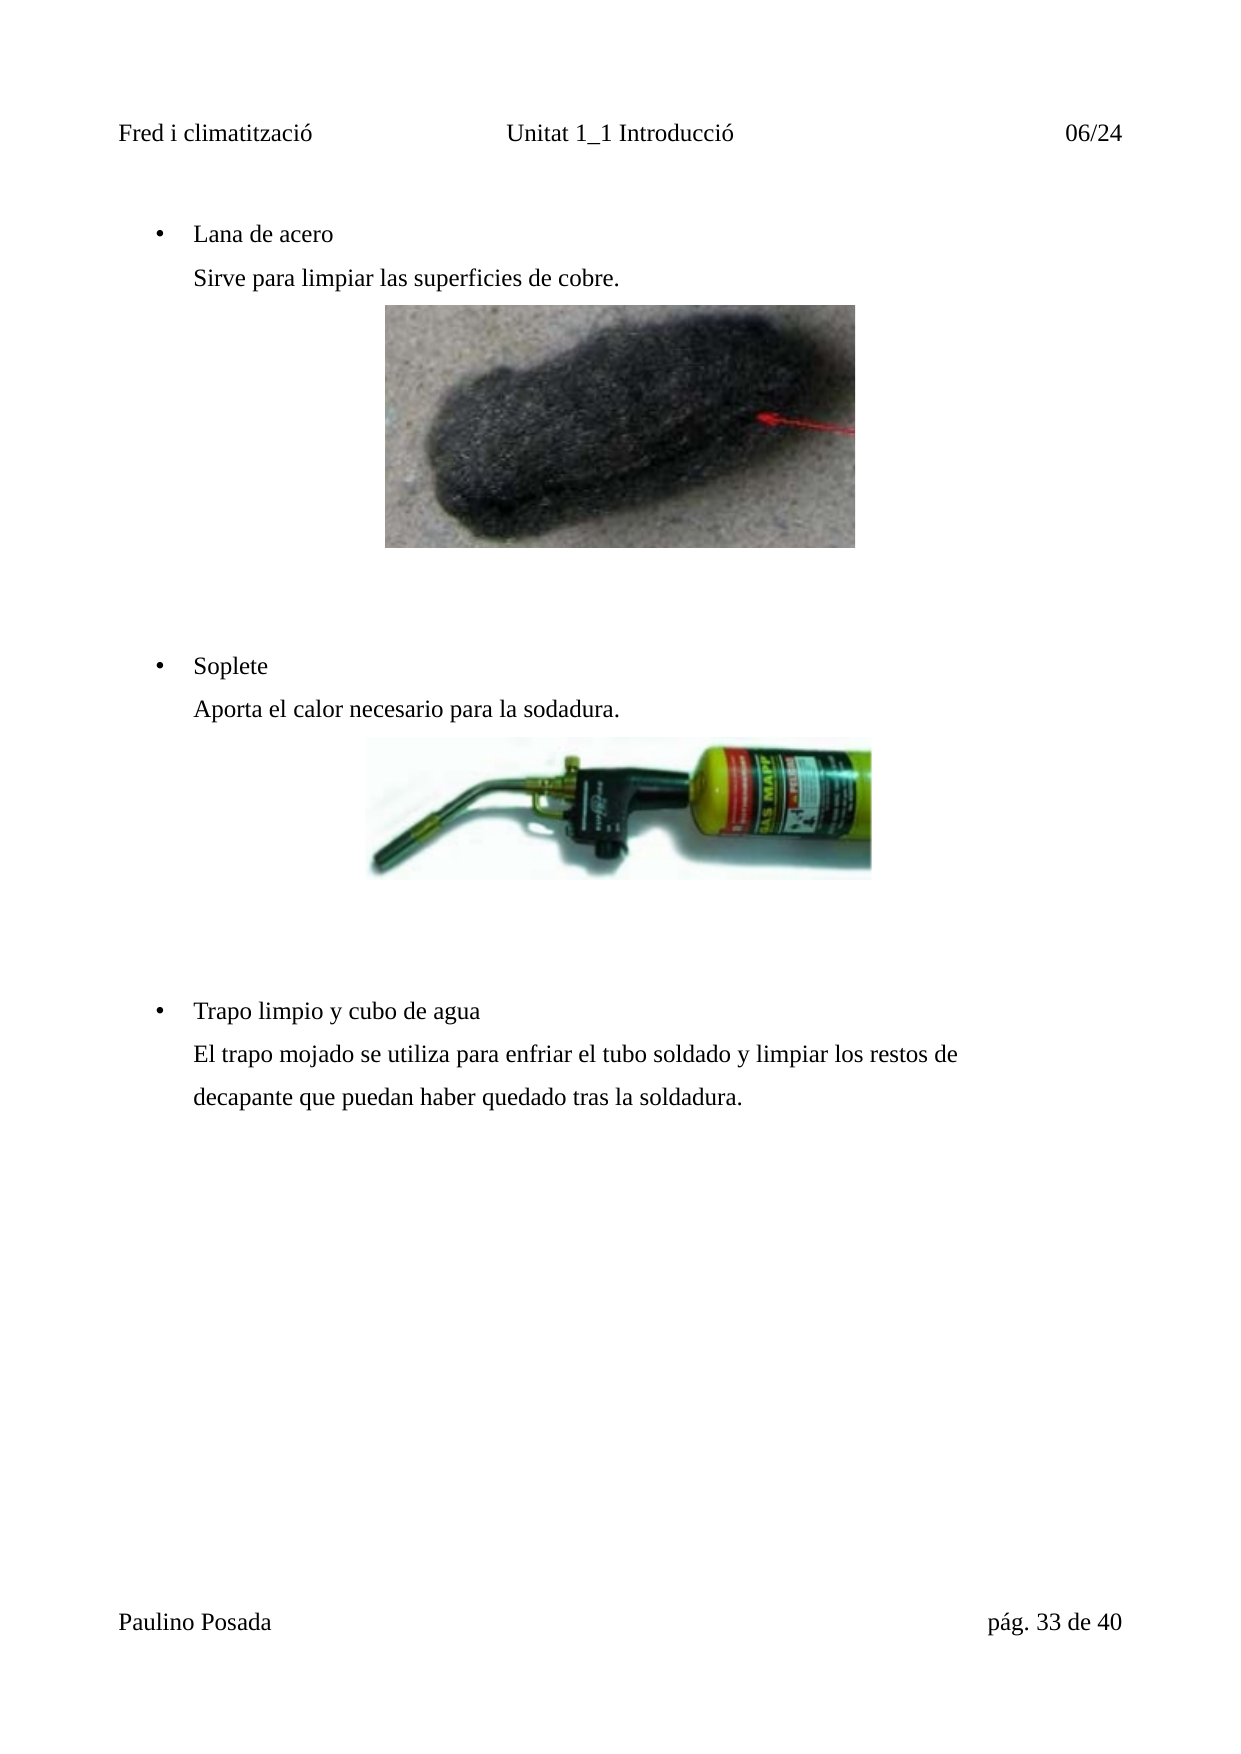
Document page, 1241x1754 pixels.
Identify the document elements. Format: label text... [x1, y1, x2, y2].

picture [385, 305, 856, 548]
list Trapo limpio y cubo de agua El trapo mojado se utiliza para enfriar el tubo soldado y limpiar los restos de decapante que puedan haber quedado tras la soldadura. [156, 996, 1122, 1111]
picture [365, 737, 875, 880]
list Lana de acero Sirve para limpiar las superficies de cobre. [156, 219, 1122, 291]
list Soplete Aporta el calor necesario para la sodadura. [156, 651, 1122, 723]
